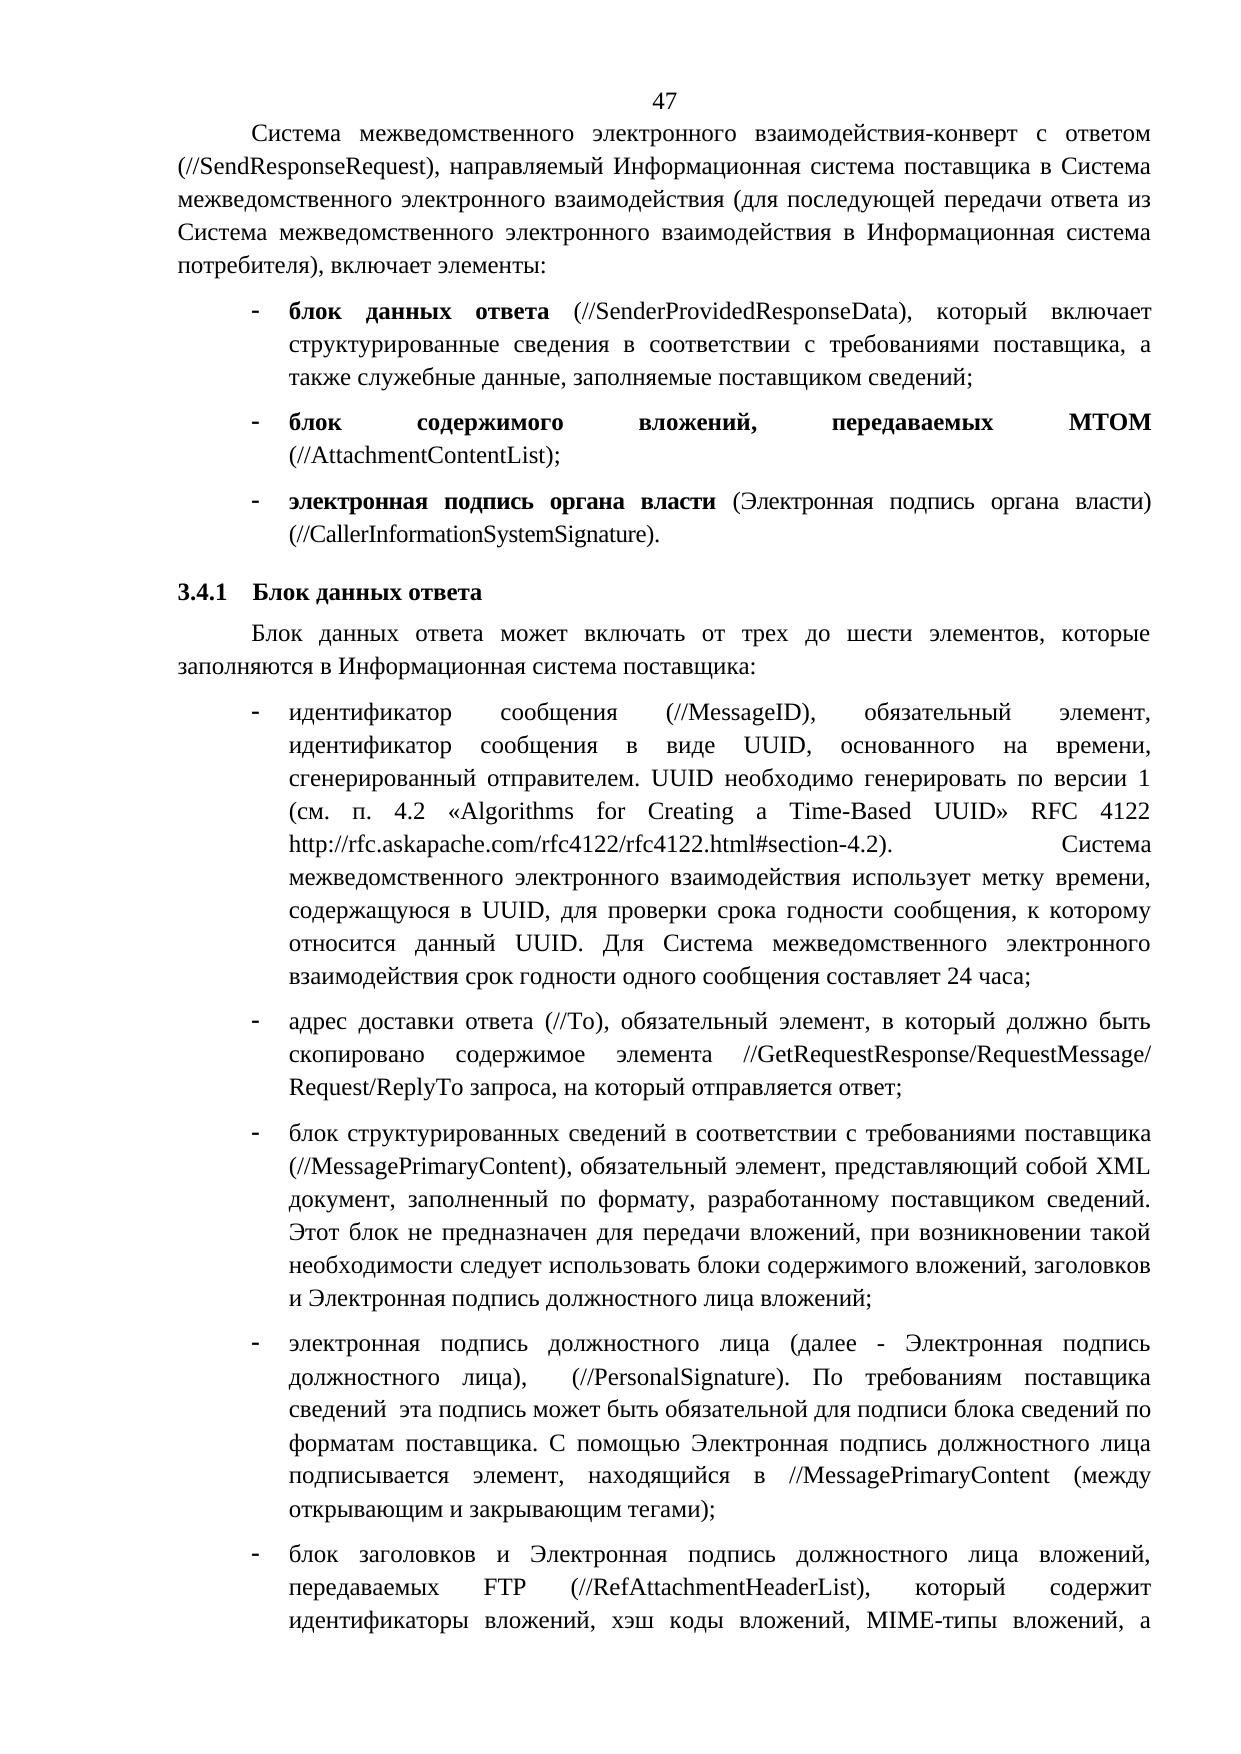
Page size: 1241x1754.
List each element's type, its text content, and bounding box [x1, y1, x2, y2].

subtitle Блок данных ответа [177, 577, 1152, 606]
list блок структурированных сведений в соответствии с требованиями поставщика (//MessagePrimaryContent), обязательный элемент, представляющий собой XML документ, заполненный по формату, разработанному поставщиком сведений. Этот блок не предназначен для передачи вложений, при возникновении такой необходимости следует использовать блоки содержимого вложений, заголовков и Электронная подпись должностного лица вложений; [251, 1118, 1152, 1312]
list электронная подпись должностного лица (далее - Электронная подпись должностного лица), (//PersonalSignature). По требованиям поставщика сведений эта подпись может быть обязательной для подписи блока сведений по форматам поставщика. С помощью Электронная подпись должностного лица подписывается элемент, находящийся в //MessagePrimaryContent (между открывающим и закрывающим тегами); [251, 1328, 1152, 1522]
list адрес доставки ответа (//To), обязательный элемент, в который должно быть скопировано содержимое элемента //GetRequestResponse/RequestMessage/ Request/ReplyTo запроса, на который отправляется ответ; [251, 1006, 1152, 1101]
text Система межведомственного электронного взаимодействия-конверт с ответом (//SendResponseRequest), направляемый Информационная система поставщика в Система межведомственного электронного взаимодействия (для последующей передачи ответа из Система межведомственного электронного взаимодействия в Информационная система потребителя), включает элементы: [177, 118, 1152, 279]
list электронная подпись органа власти (Электронная подпись органа власти) (//CallerInformationSystemSignature). [251, 486, 1152, 548]
list блок заголовков и Электронная подпись должностного лица вложений, передаваемых FTP (//RefAttachmentHeaderList), который содержит идентификаторы вложений, хэш коды вложений, MIME-типы вложений, а [251, 1539, 1152, 1634]
list идентификатор сообщения (//MessageID), обязательный элемент, идентификатор сообщения в виде UUID, основанного на времени, сгенерированный отправителем. UUID необходимо генерировать по версии 1 (см. п. 4.2 «Algorithms for Creating a Time-Based UUID» RFC 4122 http://rfc.askapache.com/rfc4122/rfc4122.html#section-4.2). Система межведомственного электронного взаимодействия использует метку времени, содержащуюся в UUID, для проверки срока годности сообщения, к которому относится данный UUID. Для Система межведомственного электронного взаимодействия срок годности одного сообщения составляет 24 часа; [251, 697, 1152, 989]
text Блок данных ответа может включать от трех до шести элементов, которые заполняются в Информационная система поставщика: [177, 618, 1152, 680]
list блок содержимого вложений, передаваемых MTOM (//AttachmentContentList); [251, 407, 1152, 469]
list блок данных ответа (//SenderProvidedResponseData), который включает структурированные сведения в соответствии с требованиями поставщика, а также служебные данные, заполняемые поставщиком сведений; [251, 296, 1152, 391]
